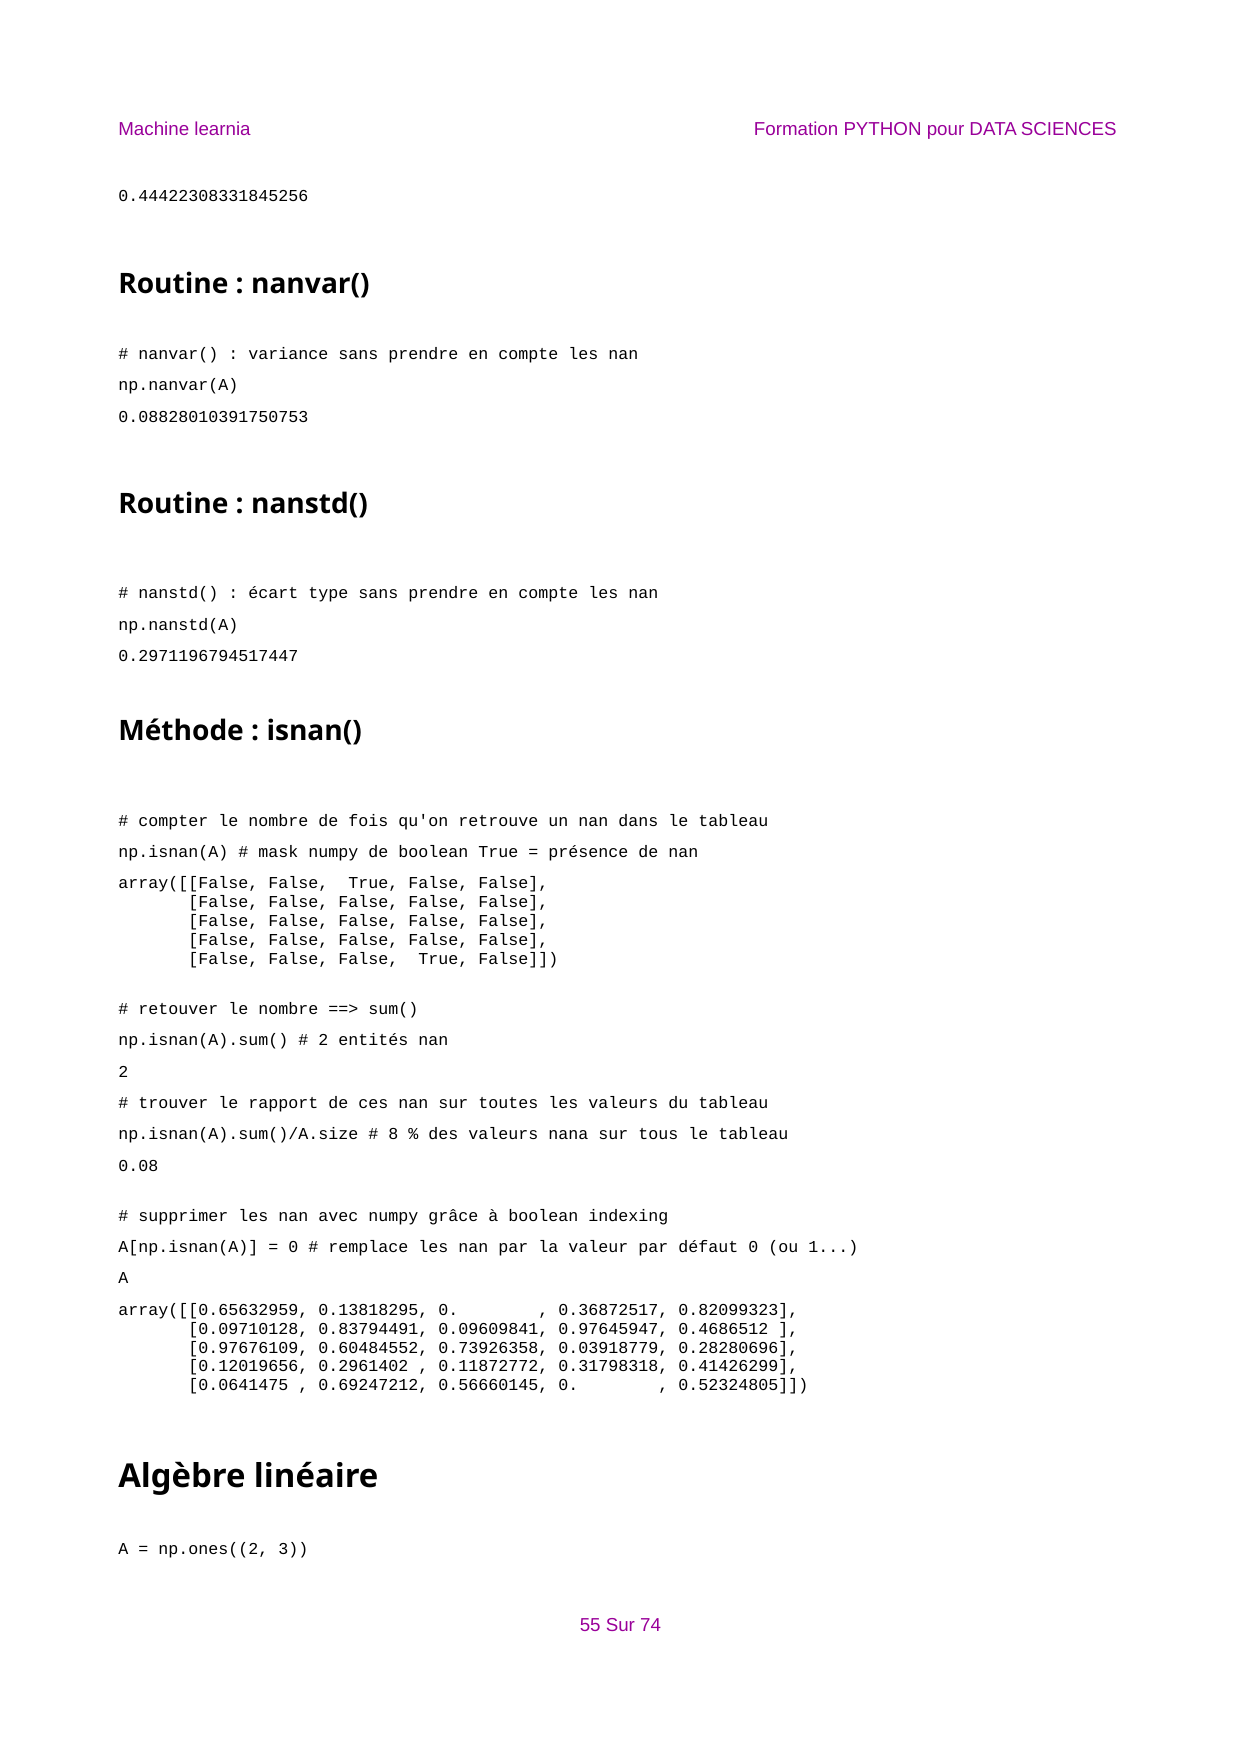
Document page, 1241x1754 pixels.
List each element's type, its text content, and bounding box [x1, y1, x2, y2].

text [False, False, False, True, False]]) [118, 950, 1122, 969]
text # compter le nombre de fois qu'on retrouve un nan dans le tableau [118, 812, 1122, 831]
text 0.08 [118, 1157, 1122, 1176]
text 0.44422308331845256 [118, 188, 1122, 207]
subtitle Méthode : isnan() [118, 710, 1122, 749]
text [0.12019656, 0.2961402 , 0.11872772, 0.31798318, 0.41426299], [118, 1358, 1122, 1377]
text array([[False, False, True, False, False], [118, 875, 1122, 894]
text # trouver le rapport de ces nan sur toutes les valeurs du tableau [118, 1094, 1122, 1113]
text A[np.isnan(A)] = 0 # remplace les nan par la valeur par défaut 0 (ou 1...) [118, 1239, 1122, 1258]
text array([[0.65632959, 0.13818295, 0. , 0.36872517, 0.82099323], [118, 1301, 1122, 1320]
text [0.09710128, 0.83794491, 0.09609841, 0.97645947, 0.4686512 ], [118, 1320, 1122, 1339]
text # nanstd() : écart type sans prendre en compte les nan [118, 585, 1122, 604]
text np.isnan(A).sum() # 2 entités nan [118, 1032, 1122, 1051]
text 0.08828010391750753 [118, 408, 1122, 427]
text [False, False, False, False, False], [118, 931, 1122, 950]
text [False, False, False, False, False], [118, 894, 1122, 912]
text # supprimer les nan avec numpy grâce à boolean indexing [118, 1207, 1122, 1226]
text np.nanvar(A) [118, 377, 1122, 396]
text np.isnan(A) # mask numpy de boolean True = présence de nan [118, 843, 1122, 862]
subtitle Routine : nanvar() [118, 263, 1122, 302]
subtitle Routine : nanstd() [118, 483, 1122, 522]
text A [118, 1270, 1122, 1289]
text # nanvar() : variance sans prendre en compte les nan [118, 345, 1122, 364]
text np.isnan(A).sum()/A.size # 8 % des valeurs nana sur tous le tableau [118, 1126, 1122, 1145]
text A = np.ones((2, 3)) [118, 1541, 1122, 1559]
text np.nanstd(A) [118, 616, 1122, 635]
text [0.0641475 , 0.69247212, 0.56660145, 0. , 0.52324805]]) [118, 1377, 1122, 1396]
text 2 [118, 1063, 1122, 1082]
text # retouver le nombre ==> sum() [118, 1000, 1122, 1019]
text [0.97676109, 0.60484552, 0.73926358, 0.03918779, 0.28280696], [118, 1339, 1122, 1358]
text [False, False, False, False, False], [118, 912, 1122, 931]
subtitle Algèbre linéaire [118, 1452, 1122, 1497]
text 0.2971196794517447 [118, 648, 1122, 667]
